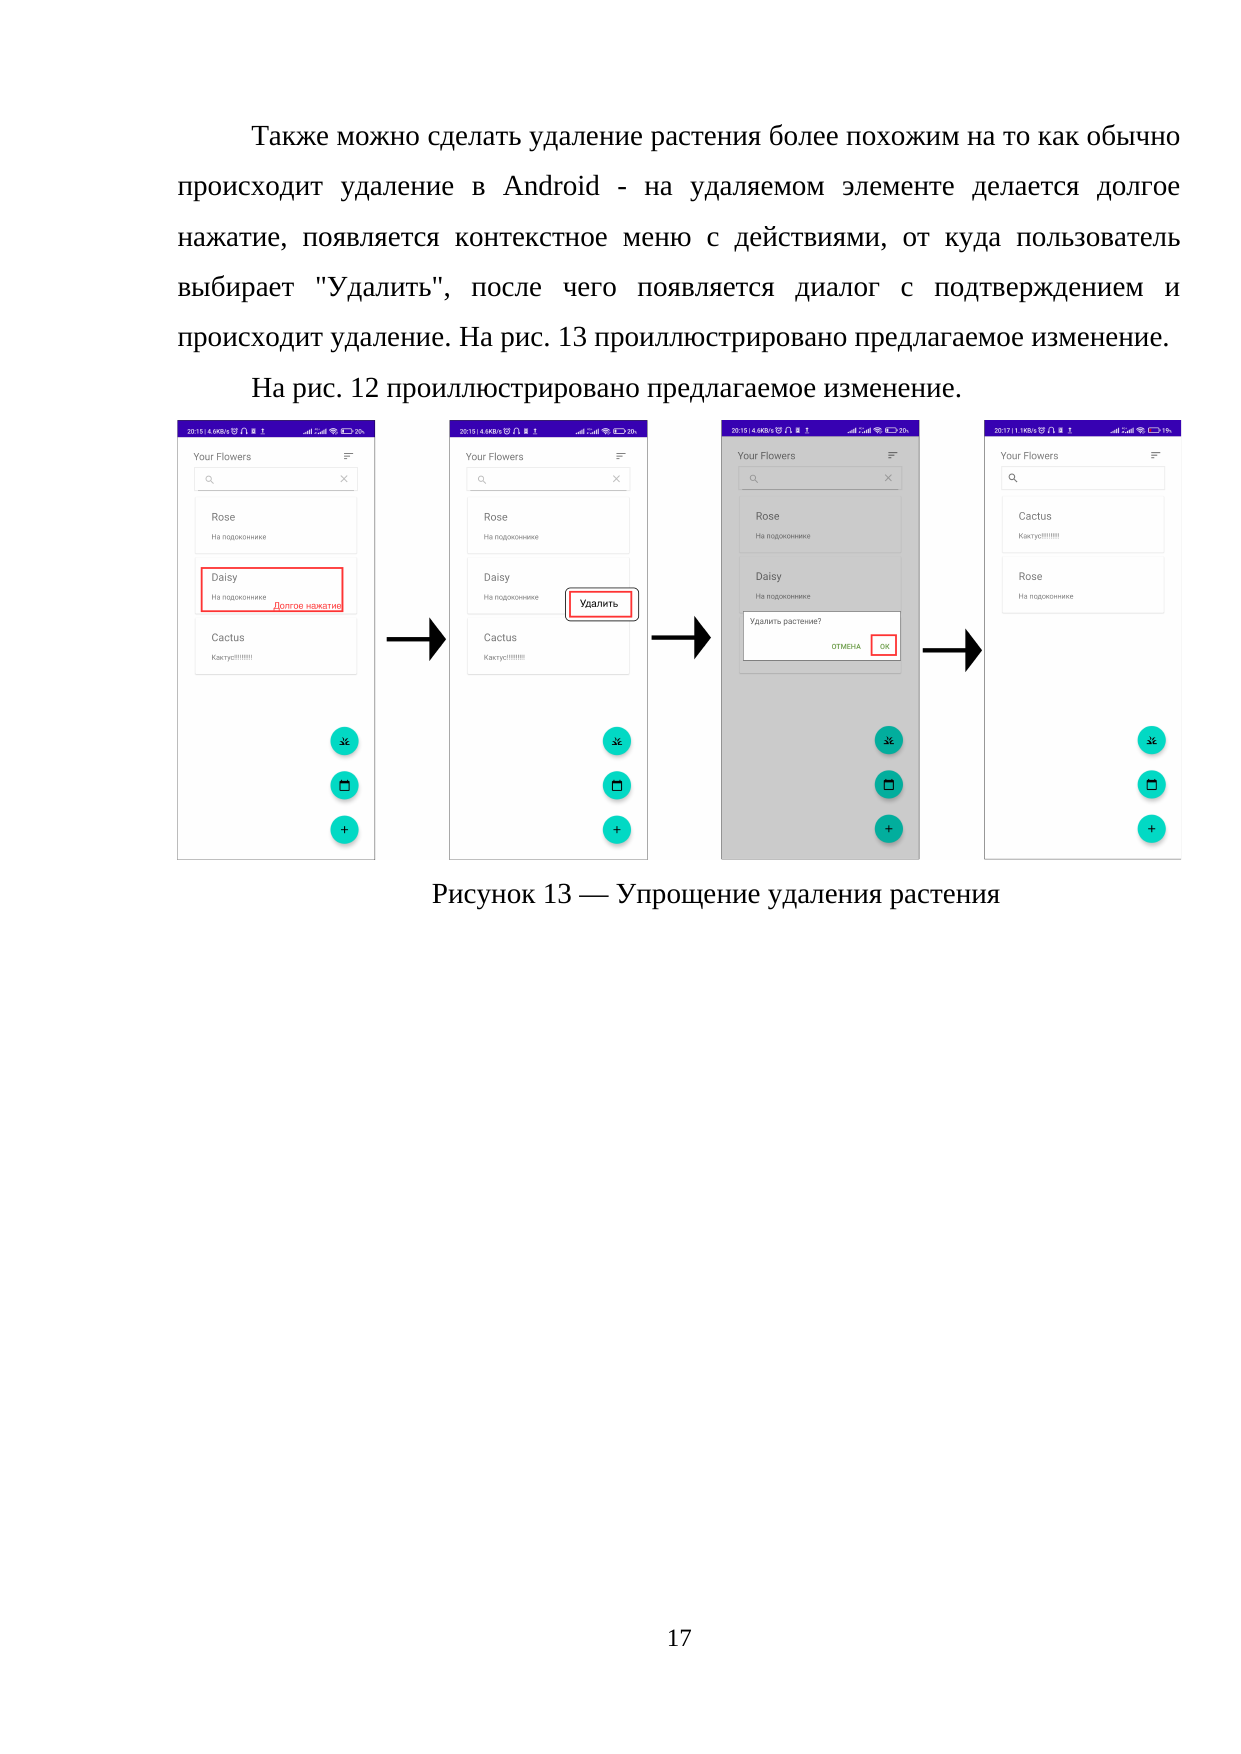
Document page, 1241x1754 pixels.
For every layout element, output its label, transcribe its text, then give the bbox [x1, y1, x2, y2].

text Также можно сделать удаление растения более похожим на то как обычно происходит удаление в Android - на удаляемом элементе делается долгое нажатие, появляется контекстное меню с действиями, от куда пользователь выбирает "Удалить", после чего появляется диалог с подтверждением и происходит удаление. На рис. 13 проиллюстрировано предлагаемое изменение. [177, 118, 1181, 353]
picture [177, 420, 1182, 860]
text На рис. 12 проиллюстрировано предлагаемое изменение. [177, 370, 1181, 403]
text Рисунок 13 — Упрощение удаления растения [177, 860, 1181, 910]
